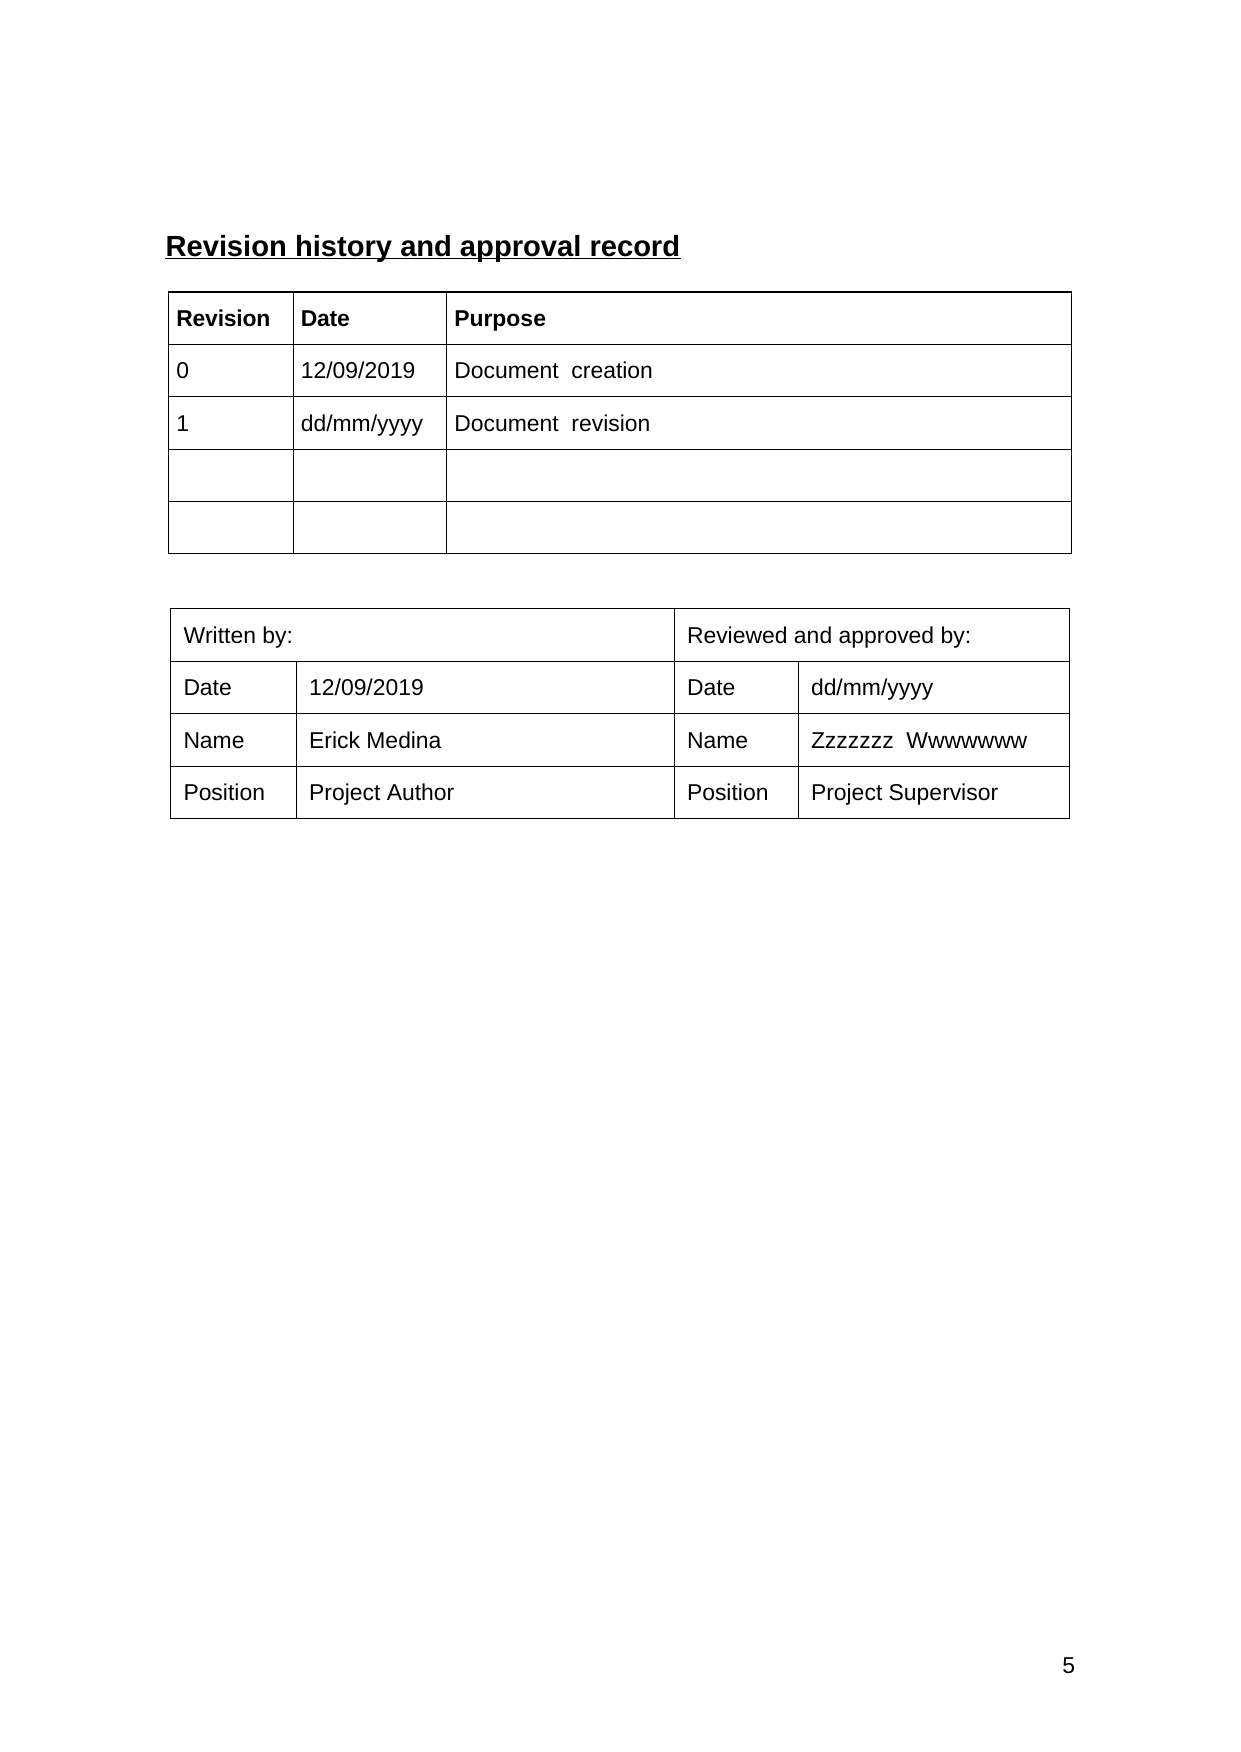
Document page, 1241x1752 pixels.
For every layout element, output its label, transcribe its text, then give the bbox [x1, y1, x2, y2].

table_cell [447, 450, 1071, 501]
table_cell Date [675, 662, 798, 713]
table_cell 0 [169, 345, 293, 396]
table_cell Name [675, 714, 798, 766]
table_header Reviewed and approved by: [675, 609, 1069, 661]
title Revision history and approval record [165, 228, 1075, 262]
table_header Written by: [171, 609, 674, 661]
table_cell Position [171, 767, 296, 818]
table_cell Project Supervisor [799, 767, 1069, 818]
table_header Date [294, 293, 446, 344]
table_cell Erick Medina [297, 714, 674, 766]
table_cell Date [171, 662, 296, 713]
table_cell dd/mm/yyyy [799, 662, 1069, 713]
table_header Revision [169, 293, 293, 344]
table_cell 09/12/2019 [294, 345, 446, 396]
table_cell Project Author [297, 767, 674, 818]
table_cell 09/12/2019 [297, 662, 674, 713]
table_cell [294, 502, 446, 553]
table_cell dd/mm/yyyy [294, 397, 446, 448]
table_cell Document revision [447, 397, 1071, 448]
table_cell [447, 502, 1071, 553]
table_cell Name [171, 714, 296, 766]
table_cell [169, 502, 293, 553]
table_cell Zzzzzzz Wwwwwww [799, 714, 1069, 766]
table_cell 1 [169, 397, 293, 448]
table_cell Document creation [447, 345, 1071, 396]
table_cell Position [675, 767, 798, 818]
table_header Purpose [447, 293, 1071, 344]
table_cell [169, 450, 293, 501]
table_cell [294, 450, 446, 501]
